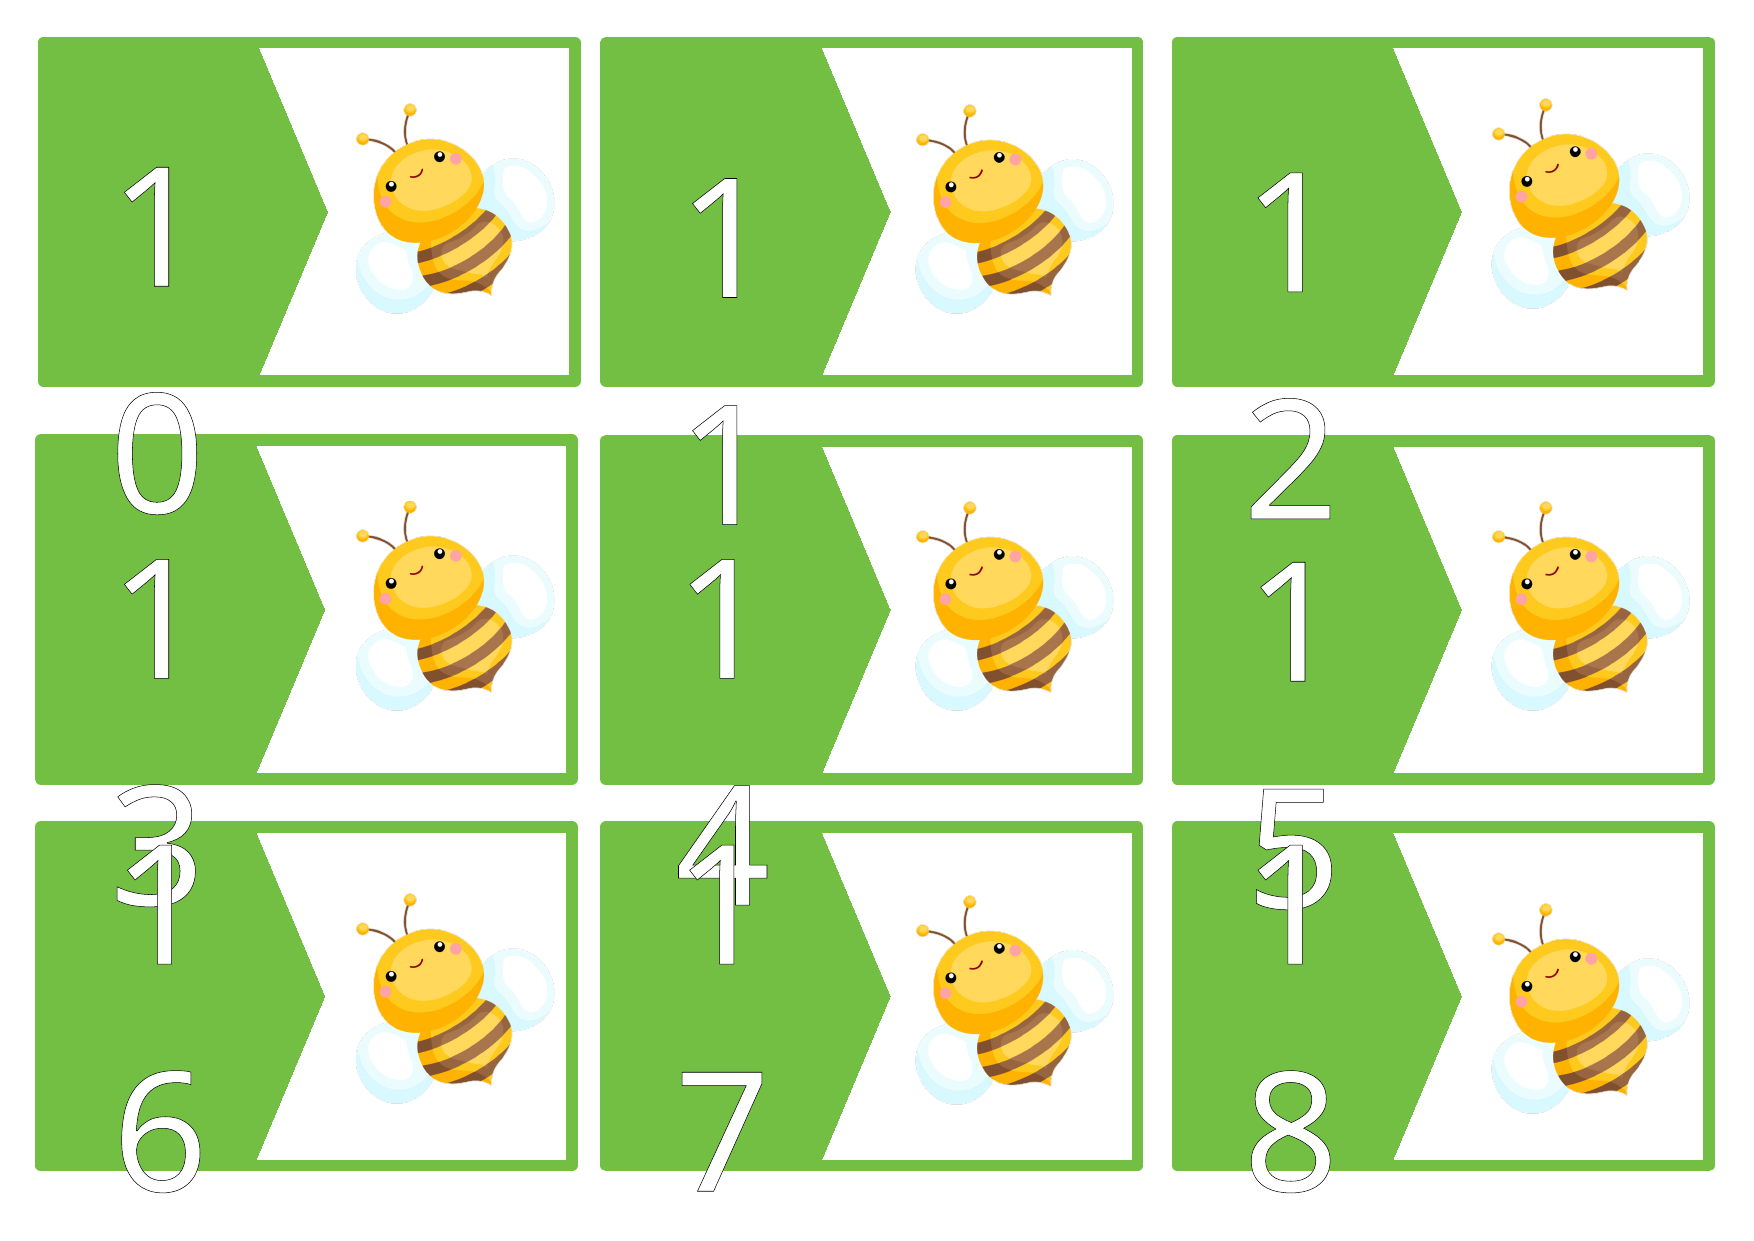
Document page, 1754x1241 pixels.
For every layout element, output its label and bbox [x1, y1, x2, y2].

picture [1491, 903, 1690, 1114]
picture [356, 893, 555, 1104]
picture [356, 501, 555, 711]
picture [915, 895, 1114, 1105]
picture [1491, 501, 1690, 711]
picture [356, 103, 555, 314]
picture [915, 104, 1114, 314]
picture [1491, 98, 1690, 309]
picture [915, 501, 1114, 711]
